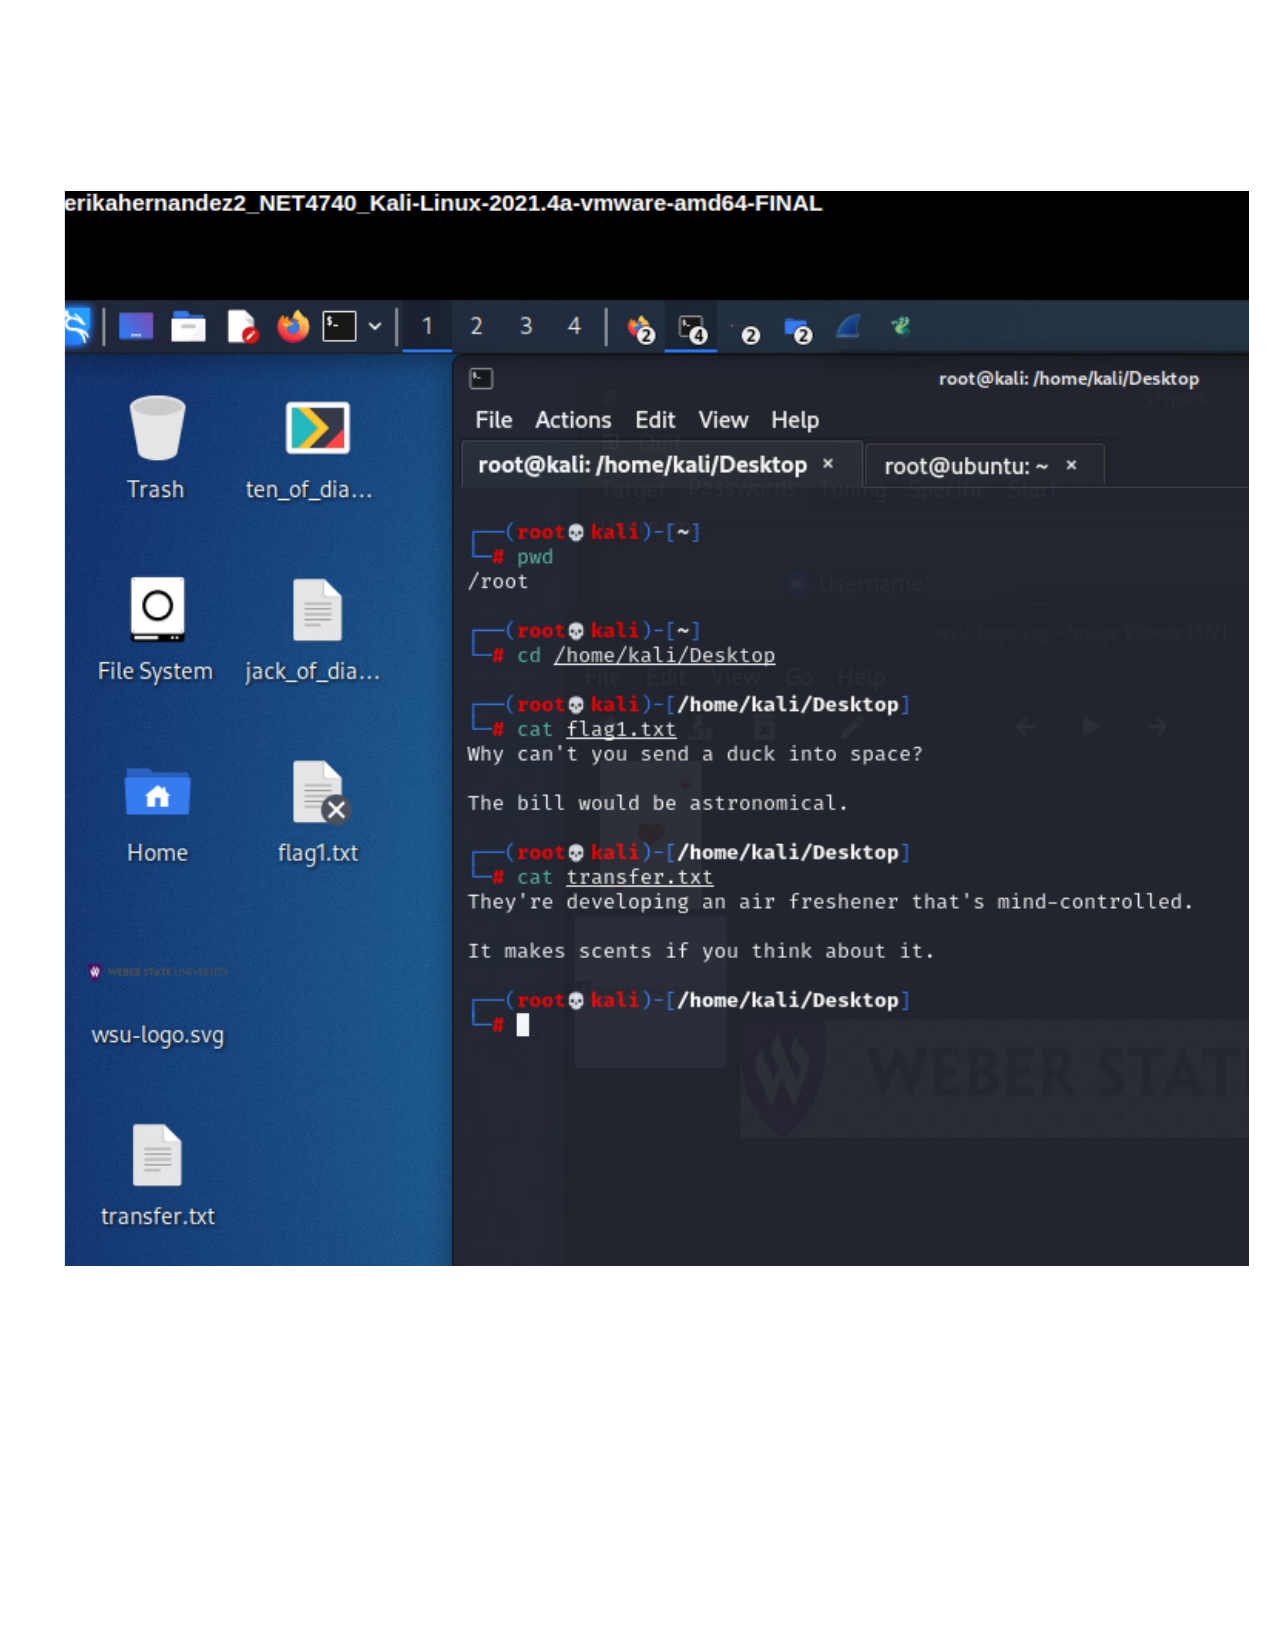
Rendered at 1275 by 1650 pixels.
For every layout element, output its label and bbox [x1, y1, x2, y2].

picture [64, 191, 1249, 1266]
